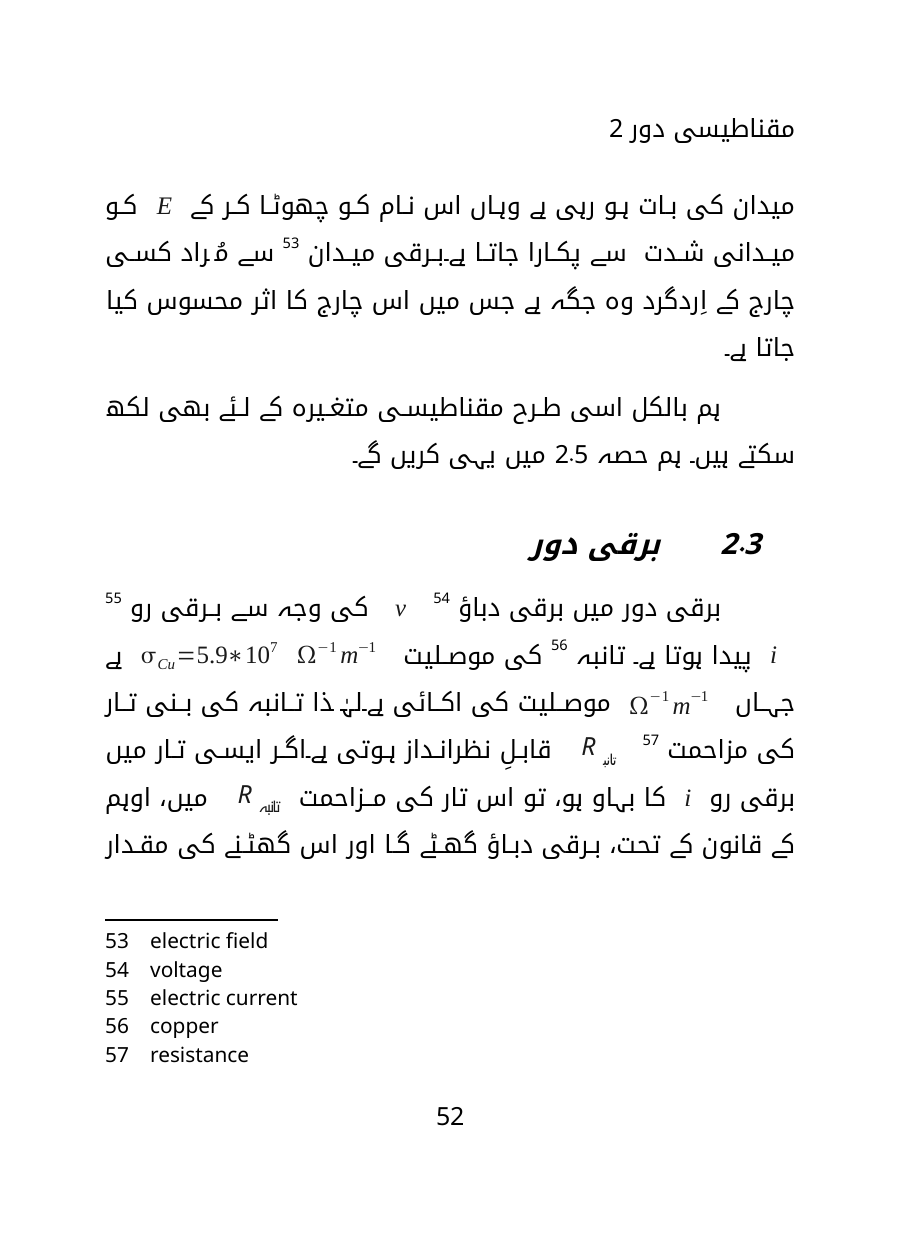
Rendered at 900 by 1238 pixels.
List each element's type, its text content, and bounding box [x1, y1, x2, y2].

text ہیں۔ شکل سے واضع ہے کہ برقی رو سلاخ کی رقبہ عمودی تراشسے گزرتی ہے لہٰذا مساوات 2.9 کے تحتبرقی رو کی کثافت کو ظاہر کرتی ہے۔ اسی وجہ سےکو کثافتِ برقی رو ہی کہتے ہیں۔ اسی طرح مساوات 2.10 سے یہ واضع ہے کہبرقی دباؤ کی شدت کو ظاہر کرتی ہے اور یوں کو برقی میدان کی شدت کہتے ہیں۔جہاں متن سے واضح ہو کہ برقی میدان کی بات ہو رہی ہے وہاں اس نام کو چھوٹا کر کےکو میدانی شدت سے پکارا جاتا ہے۔برقی میدان سے مُراد کسی چارج کے اِردگرد وہ جگہ ہے جس میں اس چارج کا اثر محسوس کیا جاتا ہے۔ [105, 182, 795, 372]
text resistance [105, 1040, 795, 1068]
subtitle برقی دور [105, 517, 720, 572]
text برقی دور میں برقی دباؤ کی وجہ سے برقی رو پیدا ہوتا ہے۔ تانبہ کی موصلیت ہے جہاں موصلیت کی اکائی ہے۔لہٰذا تانبہ کی بنی تار کی مزاحمت قابلِ نظرانداز ہوتی ہے۔اگر ایسی تار میں برقی روکا بہاو ہو، تو اس تار کی مزاحمت میں، اوہم کے قانون کے تحت، برقی دباؤ گھٹے گا اور اس گھٹنے کی مقدارہو گی۔ کی قابلِ نظر انداز ہونے کی وجہ سے یہ مقدار بھی قابلِ نظر انداز ہو گی۔ اس کا مطلب ہے کہ برقی دباؤ کی بغیر گھٹے ایک جگہ سے دوسری جگہ رسائی ممکن ہے ۔ اسی لئے تانبہ کی تار کو عموما برقی دباؤ کی ایک جگہ سے دوسری جگہ رسائی کے لئے استعمال کیا جاتا ہے اور اس کی مزاحمت کو صفر ہی سمجھا جاتا ہے۔ شکل 2.3 حصہ الف میں ایک ایسا ہی برقی دور دکھایا گیا ہے۔اس برقی دور میں کل تار کی مزاحمتہے۔ اگر تار کی مزاحمت کو نظرانداز کیا جا سکے تو ہمیں برقی دور 2.3 حصہ ب ملتا ہے۔اس برقی دور میں برقی دباؤ کو مزاحمتتک بغیر گھٹائے پہنچایا گیا ہے۔ [105, 584, 795, 869]
text voltage [105, 955, 795, 983]
text copper [105, 1012, 795, 1040]
text electric current [105, 983, 795, 1012]
text electric field [105, 926, 795, 955]
text ہم بالکل اسی طرح مقناطیسی متغیرہ کے لئے بھی لکھ سکتے ہیں۔ ہم حصہ 2.5 میں یہی کریں گے۔ [105, 384, 795, 479]
